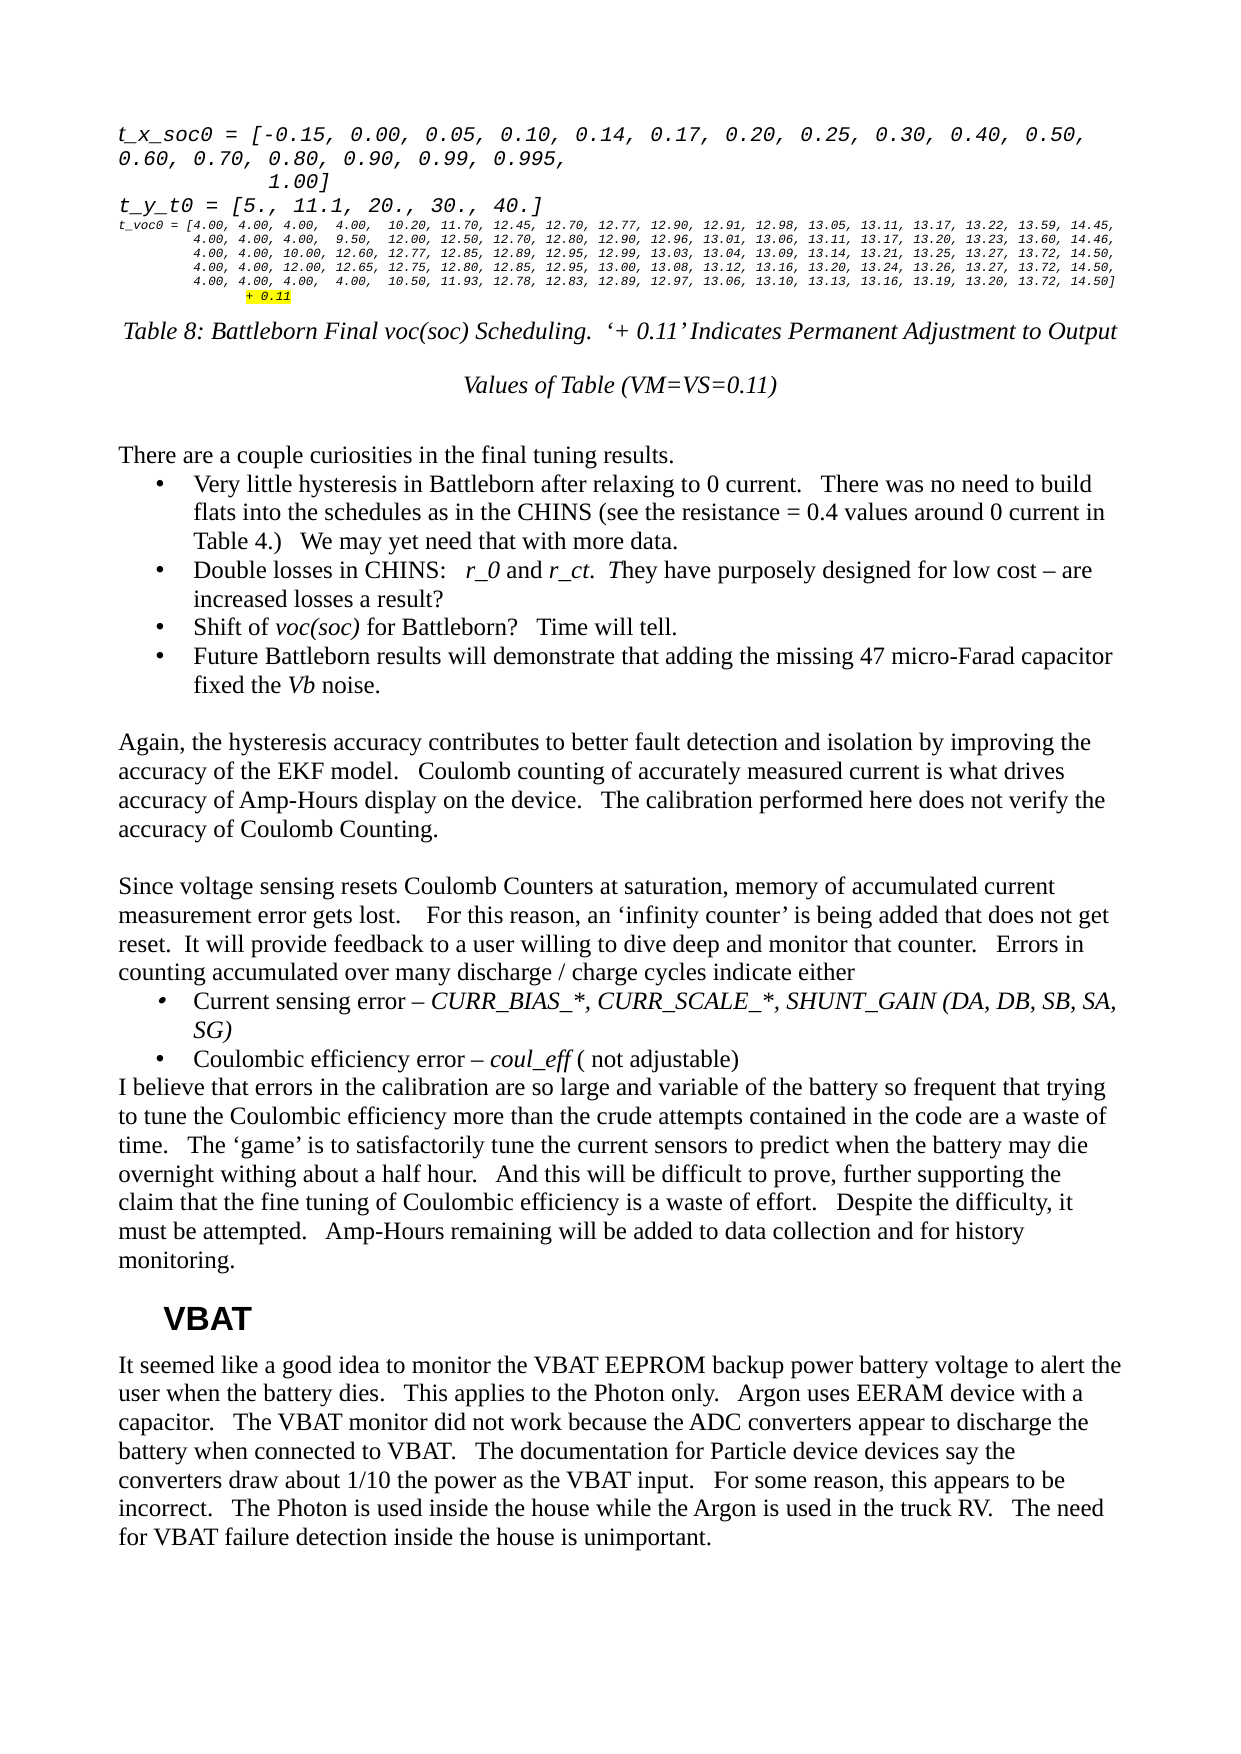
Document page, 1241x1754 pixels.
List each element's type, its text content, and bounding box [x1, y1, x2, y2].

text Again, the hysteresis accuracy contributes to better fault detection and isolation by improving the accuracy of the EKF model. Coulomb counting of accurately measured current is what drives accuracy of Amp-Hours display on the device. The calibration performed here does not verify the accuracy of Coulomb Counting. [118, 727, 1122, 842]
text Values of Table (VM=VS=0.11) [118, 370, 1122, 399]
list Shift of voc(soc) for Battleborn? Time will tell. [156, 612, 1122, 641]
table_header t_x_soc0 = [-0.15, 0.00, 0.05, 0.10, 0.14, 0.17, 0.20, 0.25, 0.30, 0.40, 0.50, 0.60, 0.70, 0.80, 0.90, 0.99, 0.995, 1.00] t_y_t0 = [5., 11.1, 20., 30., 40.] t_voc0 = [4.00, 4.00, 4.00, 4.00, 10.20, 11.70, 12.45, 12.70, 12.77, 12.90, 12.91, 12.98, 13.05, 13.11, 13.17, 13.22, 13.59, 14.45, 4.00, 4.00, 4.00, 9.50, 12.00, 12.50, 12.70, 12.80, 12.90, 12.96, 13.01, 13.06, 13.11, 13.17, 13.20, 13.23, 13.60, 14.46, 4.00, 4.00, 10.00, 12.60, 12.77, 12.85, 12.89, 12.95, 12.99, 13.03, 13.04, 13.09, 13.14, 13.21, 13.25, 13.27, 13.72, 14.50, 4.00, 4.00, 12.00, 12.65, 12.75, 12.80, 12.85, 12.95, 13.00, 13.08, 13.12, 13.16, 13.20, 13.24, 13.26, 13.27, 13.72, 14.50, 4.00, 4.00, 4.00, 4.00, 10.50, 11.93, 12.78, 12.83, 12.89, 12.97, 13.06, 13.10, 13.13, 13.16, 13.19, 13.20, 13.72, 14.50] + 0.11 [118, 118, 1122, 304]
list Very little hysteresis in Battleborn after relaxing to 0 current. There was no need to build flats into the schedules as in the CHINS (see the resistance = 0.4 values around 0 current in Table 4.) We may yet need that with more data. [156, 469, 1122, 555]
list Current sensing error – CURR_BIAS_*, CURR_SCALE_*, SHUNT_GAIN (DA, DB, SB, SA, SG) [156, 986, 1122, 1044]
text Since voltage sensing resets Coulomb Counters at saturation, memory of accumulated current measurement error gets lost. For this reason, an ‘infinity counter’ is being added that does not get reset. It will provide feedback to a user willing to dive deep and monitor that counter. Errors in counting accumulated over many discharge / charge cycles indicate either [118, 871, 1122, 986]
text It seemed like a good idea to monitor the VBAT EEPROM backup power battery voltage to alert the user when the battery dies. This applies to the Photon only. Argon uses EERAM device with a capacitor. The VBAT monitor did not work because the ADC converters appear to discharge the battery when connected to VBAT. The documentation for Particle device devices say the converters draw about 1/10 the power as the VBAT input. For some reason, this appears to be incorrect. The Photon is used inside the house while the Argon is used in the truck RV. The need for VBAT failure detection inside the house is unimportant. [118, 1350, 1122, 1551]
text I believe that errors in the calibration are so large and variable of the battery so frequent that trying to tune the Coulombic efficiency more than the crude attempts contained in the code are a waste of time. The ‘game’ is to satisfactorily tune the current sensors to predict when the battery may die overnight withing about a half hour. And this will be difficult to prove, further supporting the claim that the fine tuning of Coulombic efficiency is a waste of effort. Despite the difficulty, it must be attempted. Amp-Hours remaining will be added to data collection and for history monitoring. [118, 1072, 1122, 1274]
list Double losses in CHINS: r_0 and r_ct. They have purposely designed for low cost – are increased losses a result? [156, 555, 1122, 612]
list Coulombic efficiency error – coul_eff ( not adjustable) [156, 1044, 1122, 1072]
text Table 8: Battleborn Final voc(soc) Scheduling. ‘+ 0.11’ Indicates Permanent Adjustment to Output [118, 316, 1122, 345]
subtitle VBAT [118, 1299, 1122, 1337]
list Future Battleborn results will demonstrate that adding the missing 47 micro-Farad capacitor fixed the Vb noise. [156, 641, 1122, 699]
text There are a couple curiosities in the final tuning results. [118, 440, 1122, 469]
